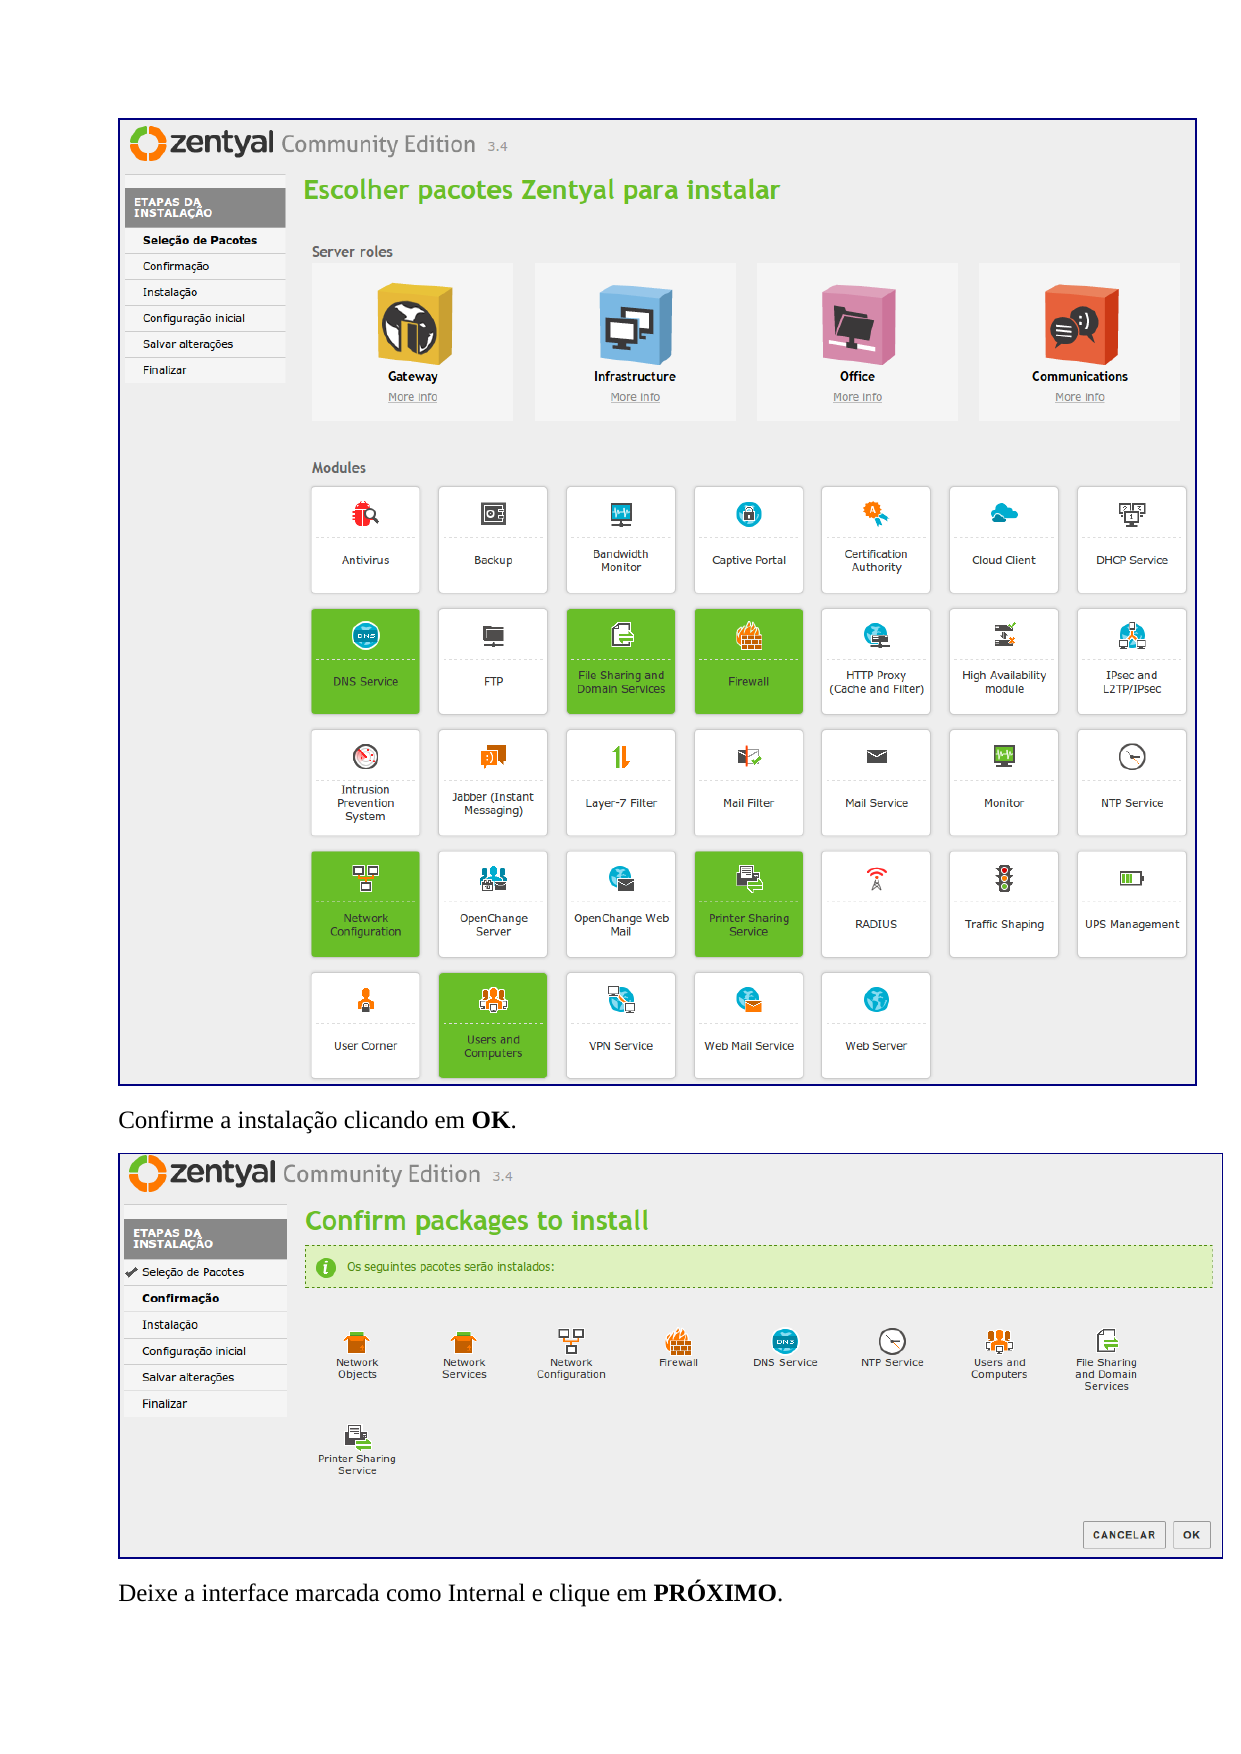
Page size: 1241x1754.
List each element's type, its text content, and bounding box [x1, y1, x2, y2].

text Confirme a instalação clicando em OK. [118, 1105, 1122, 1134]
text Deixe a interface marcada como Internal e clique em PRÓXIMO. [118, 1578, 1122, 1607]
picture [120, 1154, 1222, 1557]
picture [120, 120, 1195, 1084]
